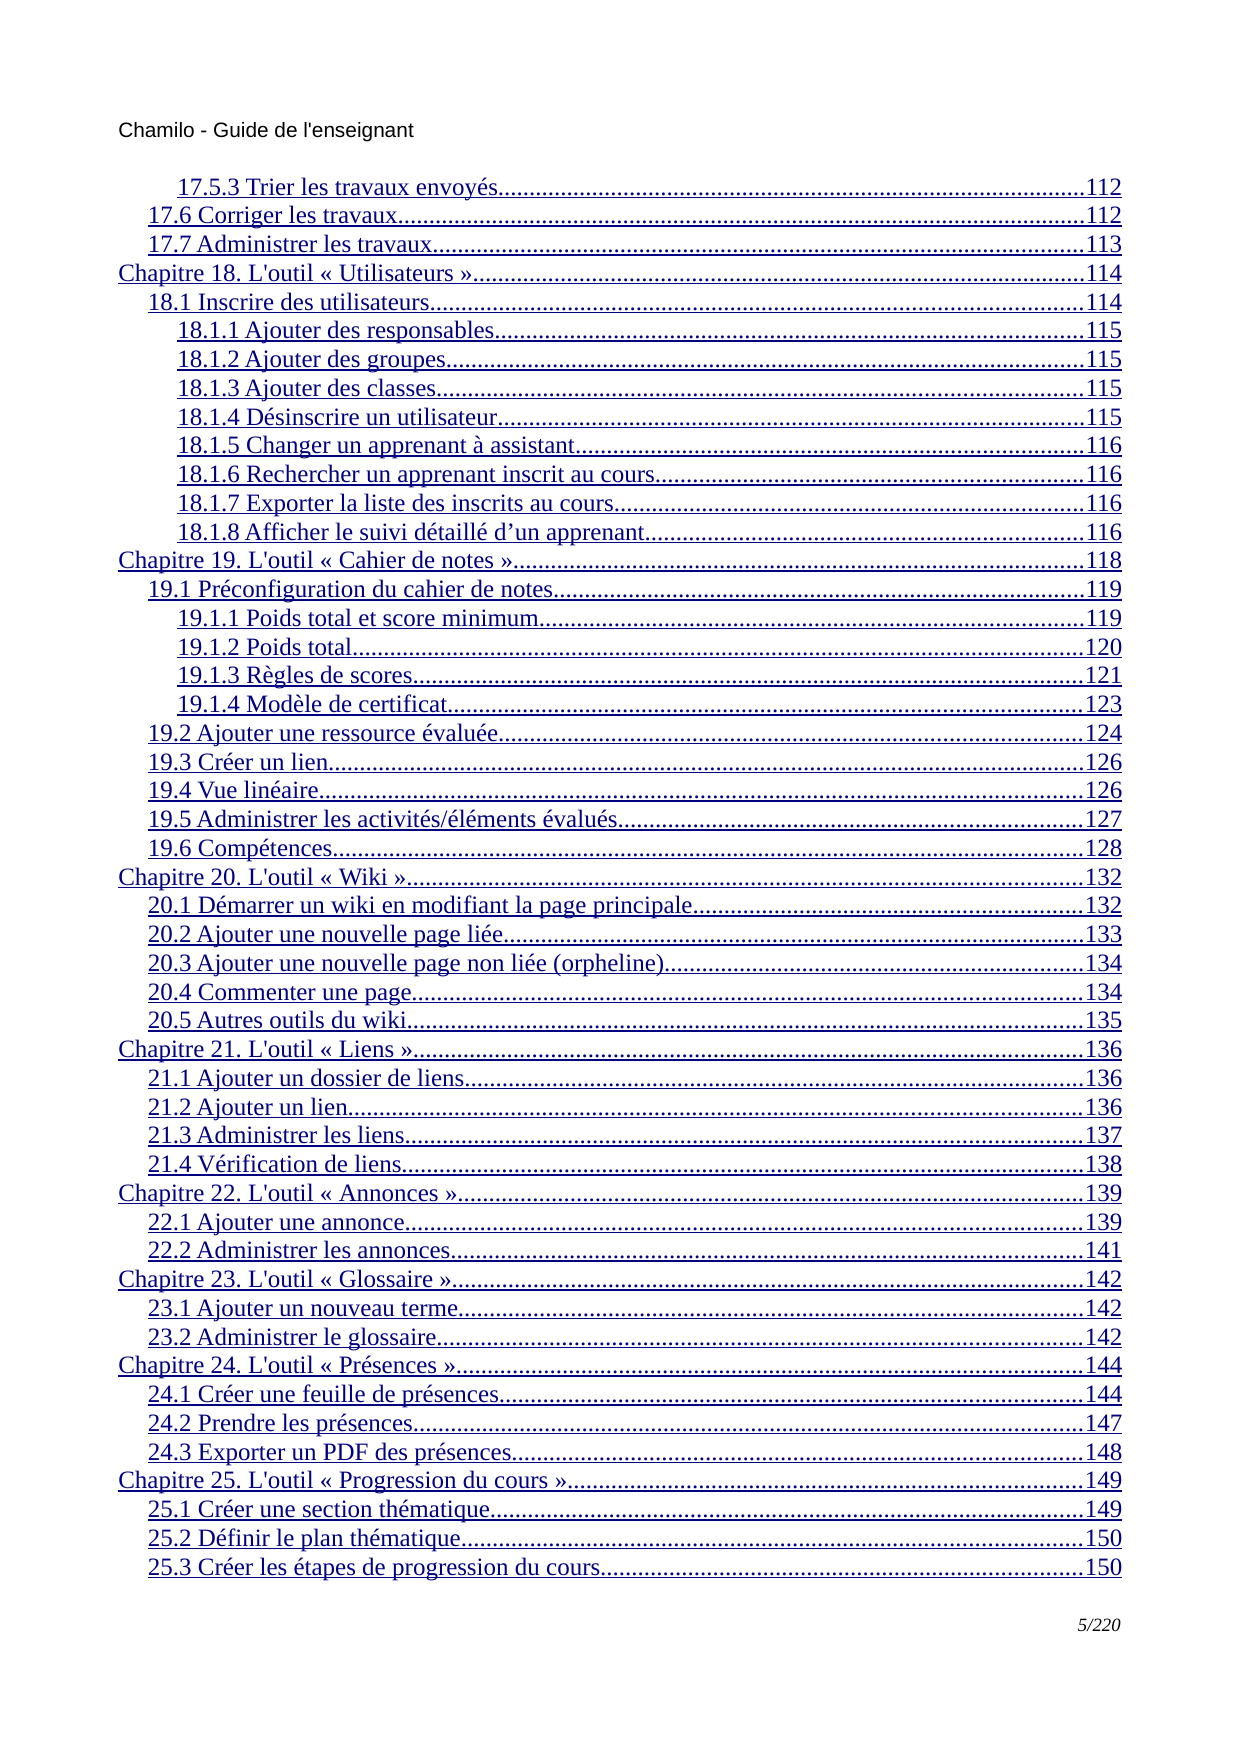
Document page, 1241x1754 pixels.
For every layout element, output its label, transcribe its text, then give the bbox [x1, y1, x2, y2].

text 20.5 Autres outils du wiki 135 [148, 1005, 1122, 1030]
text 19.5 Administrer les activités/éléments évalués 127 [148, 804, 1122, 829]
text 22.1 Ajouter une annonce 139 [148, 1207, 1122, 1232]
text 19.1.1 Poids total et score minimum 119 [177, 603, 1122, 628]
text 20.3 Ajouter une nouvelle page non liée (orpheline) 134 [148, 948, 1122, 973]
text 25.3 Créer les étapes de progression du cours 150 [148, 1552, 1122, 1577]
text 18.1.8 Afficher le suivi détaillé d’un apprenant 116 [177, 517, 1122, 542]
text Chapitre 18. L'outil « Utilisateurs » 114 [118, 258, 1122, 283]
text 17.5.3 Trier les travaux envoyés 112 [177, 172, 1122, 197]
text 19.2 Ajouter une ressource évaluée 124 [148, 718, 1122, 743]
text 20.4 Commenter une page 134 [148, 977, 1122, 1002]
text 19.4 Vue linéaire 126 [148, 775, 1122, 800]
text 24.3 Exporter un PDF des présences 148 [148, 1437, 1122, 1462]
text 21.2 Ajouter un lien 136 [148, 1092, 1122, 1117]
text Chapitre 24. L'outil « Présences » 144 [118, 1350, 1122, 1375]
text 20.2 Ajouter une nouvelle page liée 133 [148, 919, 1122, 944]
text 19.1.4 Modèle de certificat 123 [177, 689, 1122, 714]
text 22.2 Administrer les annonces 141 [148, 1235, 1122, 1260]
text 21.4 Vérification de liens 138 [148, 1149, 1122, 1174]
text Chapitre 21. L'outil « Liens » 136 [118, 1034, 1122, 1059]
text Chapitre 19. L'outil « Cahier de notes » 118 [118, 545, 1122, 570]
text 21.3 Administrer les liens 137 [148, 1120, 1122, 1145]
text 18.1.2 Ajouter des groupes 115 [177, 344, 1122, 369]
text Chapitre 22. L'outil « Annonces » 139 [118, 1178, 1122, 1203]
text 18.1.7 Exporter la liste des inscrits au cours 116 [177, 488, 1122, 513]
text 18.1.4 Désinscrire un utilisateur 115 [177, 402, 1122, 427]
text Chapitre 25. L'outil « Progression du cours » 149 [118, 1465, 1122, 1490]
text 25.2 Définir le plan thématique 150 [148, 1523, 1122, 1548]
text 18.1.1 Ajouter des responsables 115 [177, 315, 1122, 340]
text 18.1.6 Rechercher un apprenant inscrit au cours 116 [177, 459, 1122, 484]
text Chapitre 20. L'outil « Wiki » 132 [118, 862, 1122, 887]
text 17.6 Corriger les travaux 112 [148, 200, 1122, 225]
text 19.3 Créer un lien 126 [148, 747, 1122, 772]
text 19.6 Compétences 128 [148, 833, 1122, 858]
text 19.1.3 Règles de scores 121 [177, 660, 1122, 685]
text 25.1 Créer une section thématique 149 [148, 1494, 1122, 1519]
text 18.1 Inscrire des utilisateurs 114 [148, 287, 1122, 312]
text 18.1.3 Ajouter des classes 115 [177, 373, 1122, 398]
text 17.7 Administrer les travaux 113 [148, 229, 1122, 254]
text 19.1 Préconfiguration du cahier de notes 119 [148, 574, 1122, 599]
text 23.1 Ajouter un nouveau terme 142 [148, 1293, 1122, 1318]
text Chapitre 23. L'outil « Glossaire » 142 [118, 1264, 1122, 1289]
text 21.1 Ajouter un dossier de liens 136 [148, 1063, 1122, 1088]
text 19.1.2 Poids total 120 [177, 632, 1122, 657]
text 24.2 Prendre les présences 147 [148, 1408, 1122, 1433]
text 24.1 Créer une feuille de présences 144 [148, 1379, 1122, 1404]
text 20.1 Démarrer un wiki en modifiant la page principale 132 [148, 890, 1122, 915]
text 18.1.5 Changer un apprenant à assistant 116 [177, 430, 1122, 455]
text 23.2 Administrer le glossaire 142 [148, 1322, 1122, 1347]
